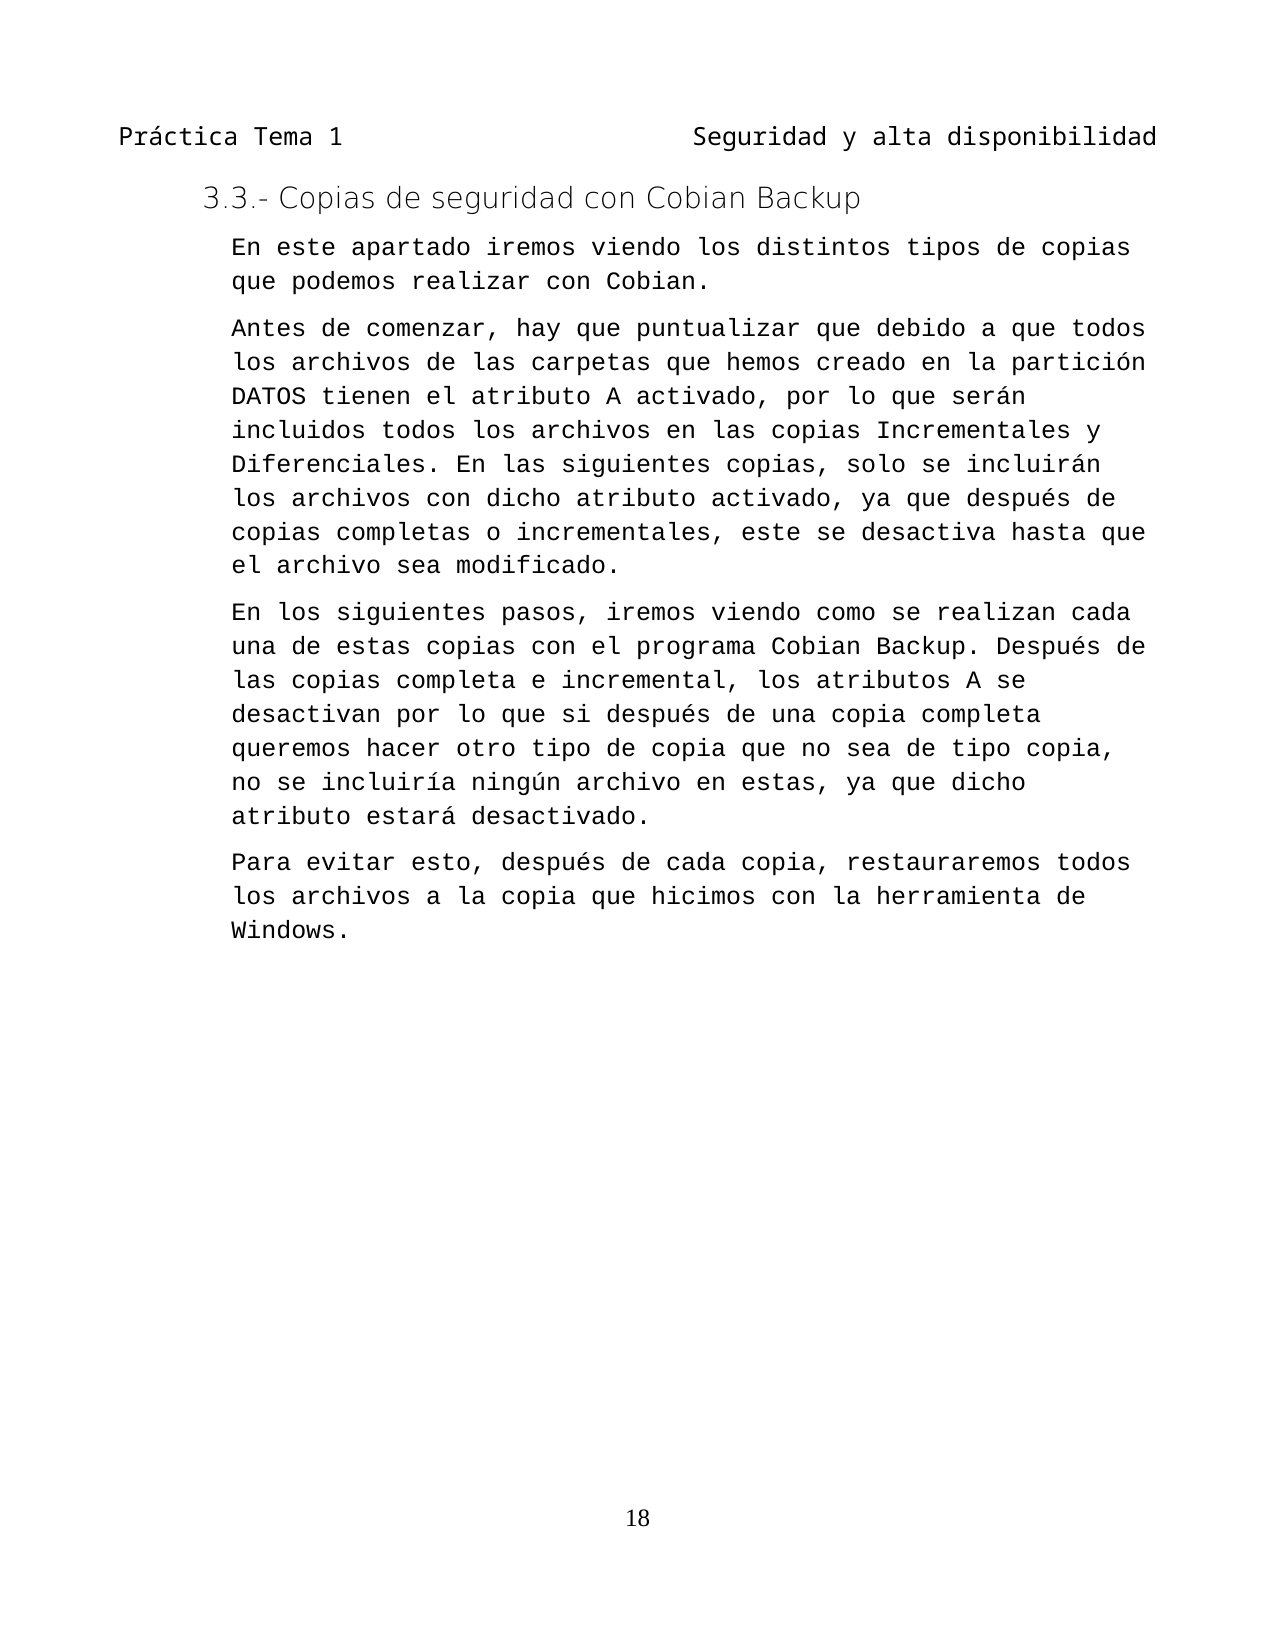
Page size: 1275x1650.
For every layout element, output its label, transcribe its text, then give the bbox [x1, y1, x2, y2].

text Antes de comenzar, hay que puntualizar que debido a que todos los archivos de las carpetas que hemos creado en la partición DATOS tienen el atributo A activado, por lo que serán incluidos todos los archivos en las copias Incrementales y Diferenciales. En las siguientes copias, solo se incluirán los archivos con dicho atributo activado, ya que después de copias completas o incrementales, este se desactiva hasta que el archivo sea modificado. [231, 315, 1157, 581]
text Para evitar esto, después de cada copia, restauraremos todos los archivos a la copia que hicimos con la herramienta de Windows. [231, 850, 1157, 946]
text En este apartado iremos viendo los distintos tipos de copias que podemos realizar con Cobian. [231, 235, 1157, 297]
list Copias de seguridad con Cobian Backup [193, 182, 1157, 216]
text En los siguientes pasos, iremos viendo como se realizan cada una de estas copias con el programa Cobian Backup. Después de las copias completa e incremental, los atributos A se desactivan por lo que si después de una copia completa queremos hacer otro tipo de copia que no sea de tipo copia, no se incluiría ningún archivo en estas, ya que dicho atributo estará desactivado. [231, 599, 1157, 832]
